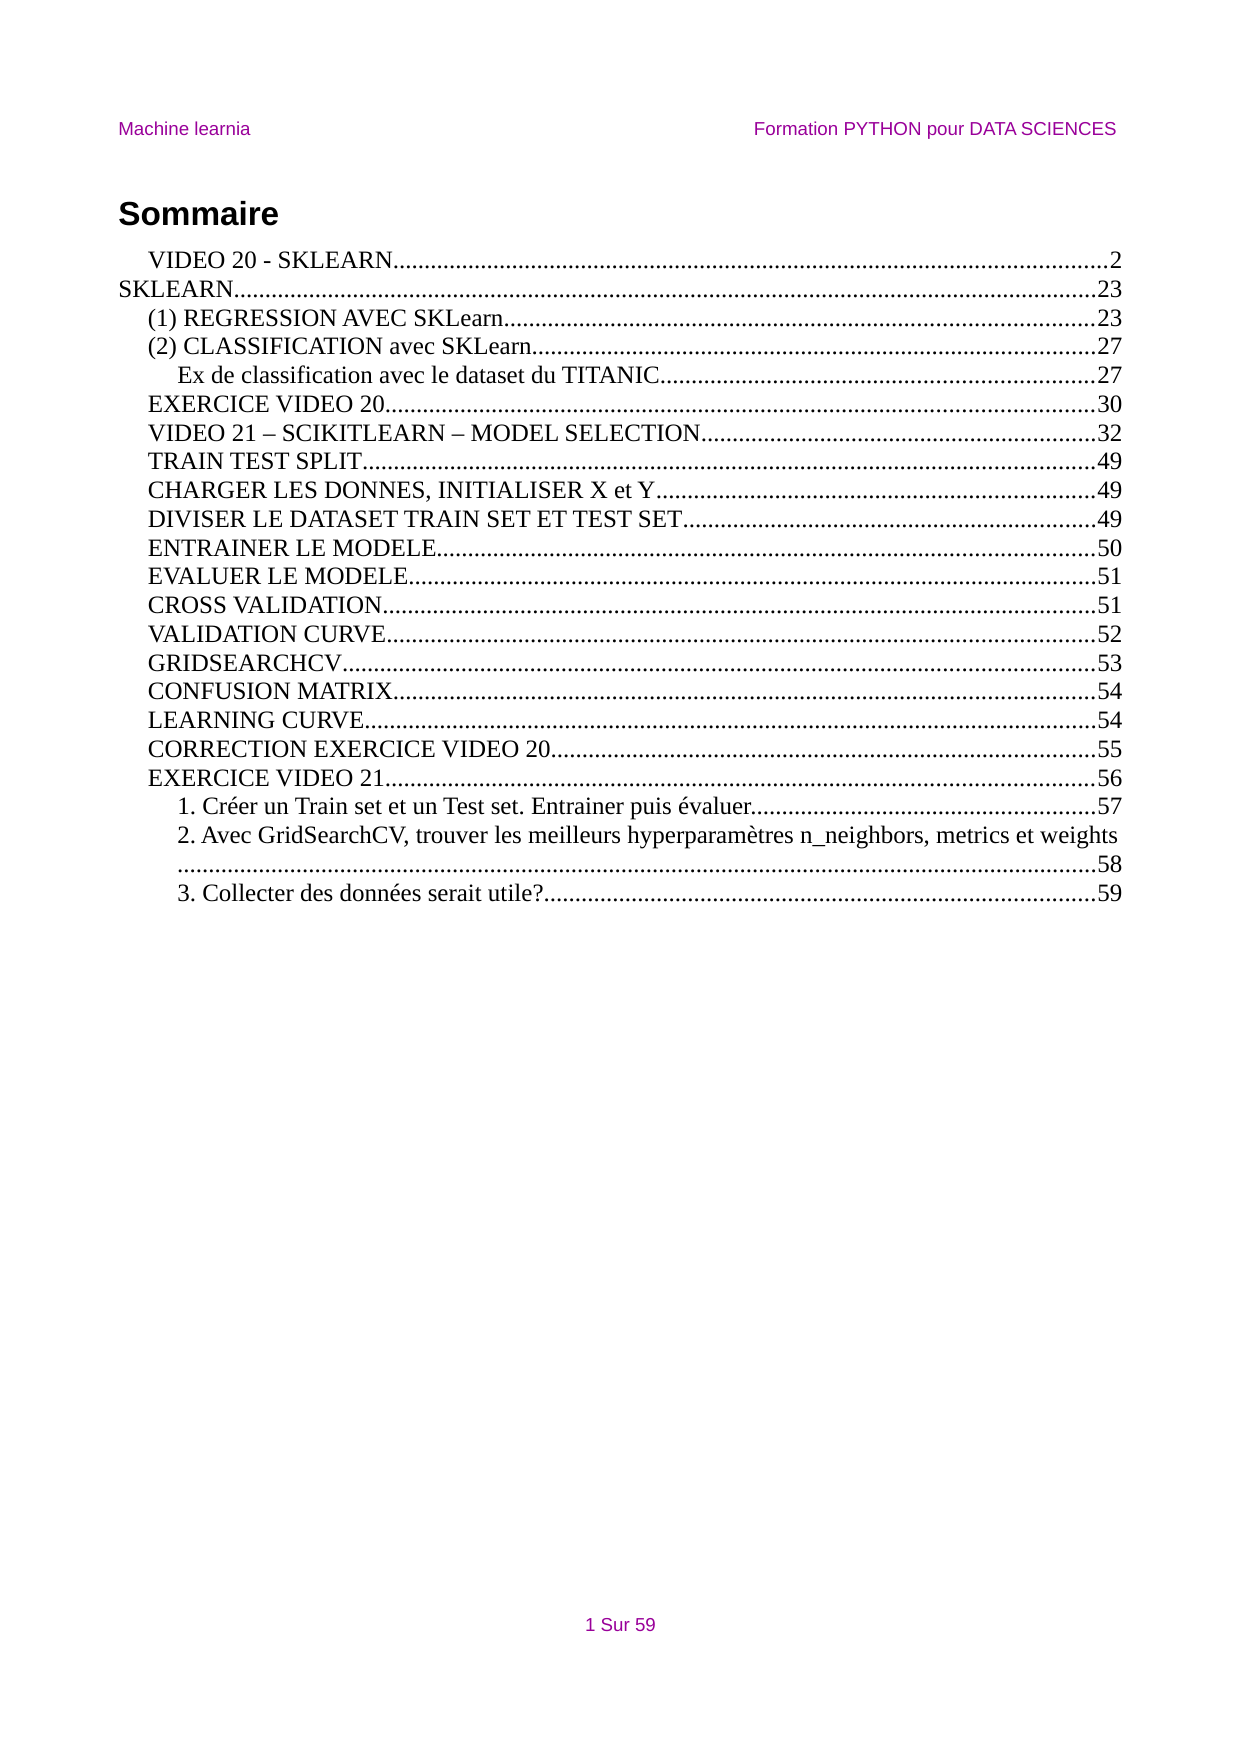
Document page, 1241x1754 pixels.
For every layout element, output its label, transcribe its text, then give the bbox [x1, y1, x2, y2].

text EXERCICE VIDEO 20 30 [148, 389, 1122, 418]
text CROSS VALIDATION 51 [148, 590, 1122, 619]
text 2. Avec GridSearchCV, trouver les meilleurs hyperparamètres n_neighbors, metrics et weights 58 [177, 820, 1122, 878]
subtitle Sommaire [118, 194, 1122, 233]
text 3. Collecter des données serait utile? 59 [177, 878, 1122, 906]
text ENTRAINER LE MODELE 50 [148, 533, 1122, 561]
text TRAIN TEST SPLIT 49 [148, 446, 1122, 475]
text (1) REGRESSION AVEC SKLearn 23 [148, 303, 1122, 331]
text VIDEO 21 – SCIKITLEARN – MODEL SELECTION 32 [148, 418, 1122, 446]
text DIVISER LE DATASET TRAIN SET ET TEST SET 49 [148, 504, 1122, 533]
text LEARNING CURVE 54 [148, 705, 1122, 734]
text SKLEARN 23 [118, 274, 1122, 303]
text CORRECTION EXERCICE VIDEO 20 55 [148, 734, 1122, 763]
text EXERCICE VIDEO 21 56 [148, 763, 1122, 791]
text GRIDSEARCHCV 53 [148, 648, 1122, 676]
text EVALUER LE MODELE 51 [148, 561, 1122, 590]
text VALIDATION CURVE 52 [148, 619, 1122, 648]
text (2) CLASSIFICATION avec SKLearn 27 [148, 331, 1122, 360]
text CHARGER LES DONNES, INITIALISER X et Y 49 [148, 475, 1122, 504]
text Ex de classification avec le dataset du TITANIC 27 [177, 360, 1122, 389]
text VIDEO 20 - SKLEARN 2 [148, 245, 1122, 274]
text 1. Créer un Train set et un Test set. Entrainer puis évaluer. 57 [177, 791, 1122, 820]
text CONFUSION MATRIX 54 [148, 676, 1122, 705]
